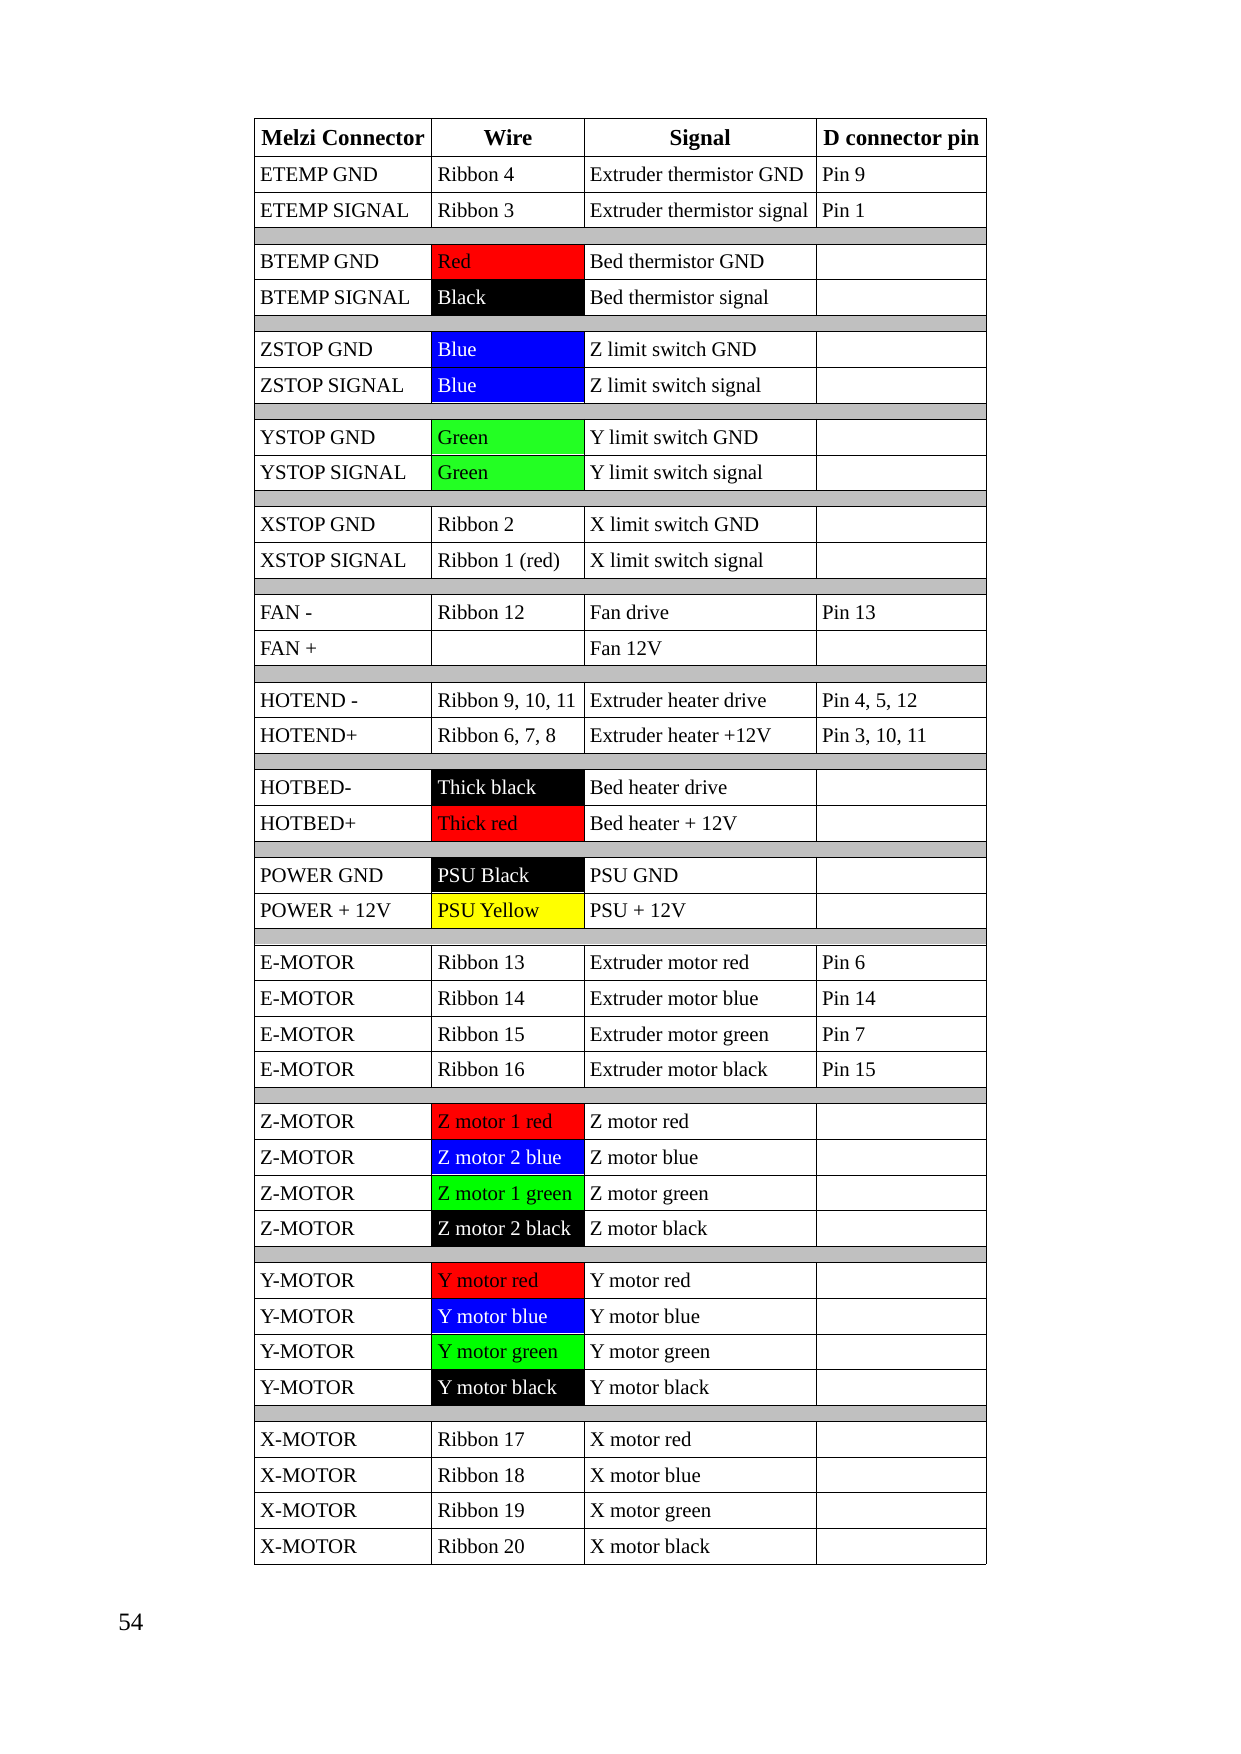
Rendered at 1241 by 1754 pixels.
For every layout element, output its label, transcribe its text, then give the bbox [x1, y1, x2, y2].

table_cell Ribbon 2 [432, 507, 584, 542]
table_cell X motor black [585, 1529, 816, 1563]
table_cell [817, 1211, 986, 1246]
table_cell Pin 7 [817, 1017, 986, 1051]
table_cell X-MOTOR [255, 1422, 431, 1457]
table_cell Y motor black [585, 1370, 816, 1405]
table_cell Y motor red [585, 1263, 816, 1298]
table_cell ETEMP SIGNAL [255, 193, 431, 227]
table_cell X-MOTOR [255, 1458, 431, 1492]
table_cell Y motor black [432, 1370, 584, 1405]
table_cell Extruder motor red [585, 946, 816, 980]
table_cell Extruder heater drive [585, 683, 816, 717]
table_cell Fan drive [585, 595, 816, 630]
table_cell [817, 1140, 986, 1174]
table_cell Fan 12V [585, 631, 816, 665]
table_cell Extruder motor green [585, 1017, 816, 1051]
table_cell [817, 1370, 986, 1405]
table_cell Ribbon 9, 10, 11 [432, 683, 584, 717]
table_cell YSTOP GND [255, 420, 431, 454]
table_cell Bed heater + 12V [585, 806, 816, 841]
table_cell Y-MOTOR [255, 1370, 431, 1405]
table_cell Z motor 1 green [432, 1176, 584, 1210]
table_cell [817, 420, 986, 454]
table_cell [817, 1104, 986, 1139]
table_cell [817, 1335, 986, 1369]
table_cell Thick red [432, 806, 584, 841]
table_cell Y-MOTOR [255, 1335, 431, 1369]
table_cell PSU Yellow [432, 894, 584, 928]
table_cell Ribbon 15 [432, 1017, 584, 1051]
table_cell [817, 1529, 986, 1563]
table_cell [255, 929, 986, 944]
table_cell [255, 316, 986, 331]
table_cell Z-MOTOR [255, 1104, 431, 1139]
table_cell Extruder thermistor GND [585, 157, 816, 192]
table_cell Z limit switch signal [585, 368, 816, 402]
table_cell [817, 1176, 986, 1210]
table_cell Y motor red [432, 1263, 584, 1298]
table_cell X motor green [585, 1493, 816, 1528]
table_cell Y motor green [585, 1335, 816, 1369]
table_cell Ribbon 4 [432, 157, 584, 192]
table_cell Ribbon 19 [432, 1493, 584, 1528]
table_cell Ribbon 1 (red) [432, 543, 584, 578]
table_cell Ribbon 18 [432, 1458, 584, 1492]
table_cell Y motor blue [585, 1299, 816, 1333]
table_cell YSTOP SIGNAL [255, 456, 431, 490]
table_cell Y-MOTOR [255, 1299, 431, 1333]
table_cell [255, 754, 986, 769]
table_cell Extruder motor black [585, 1052, 816, 1087]
table_cell [255, 666, 986, 682]
table_header Signal [585, 119, 816, 156]
table_cell HOTBED+ [255, 806, 431, 841]
table_cell Ribbon 14 [432, 981, 584, 1016]
table_cell [255, 842, 986, 857]
table_cell Ribbon 3 [432, 193, 584, 227]
table_cell X limit switch signal [585, 543, 816, 578]
table_cell X motor blue [585, 1458, 816, 1492]
table_cell Pin 6 [817, 946, 986, 980]
table_cell [817, 543, 986, 578]
table_cell XSTOP GND [255, 507, 431, 542]
table_cell Ribbon 13 [432, 946, 584, 980]
table_cell ETEMP GND [255, 157, 431, 192]
table_header D connector pin [817, 119, 986, 156]
table_cell Bed thermistor signal [585, 280, 816, 315]
table_cell Ribbon 16 [432, 1052, 584, 1087]
table_cell [817, 858, 986, 892]
table_cell XSTOP SIGNAL [255, 543, 431, 578]
table_cell Extruder thermistor signal [585, 193, 816, 227]
table_cell Ribbon 17 [432, 1422, 584, 1457]
table_cell Extruder heater +12V [585, 718, 816, 753]
table_cell BTEMP SIGNAL [255, 280, 431, 315]
table_cell [255, 404, 986, 419]
table_cell [255, 1247, 986, 1262]
table_cell FAN + [255, 631, 431, 665]
table_cell [817, 245, 986, 279]
table_cell Thick black [432, 770, 584, 805]
table_cell Y motor green [432, 1335, 584, 1369]
table_cell Z motor 2 blue [432, 1140, 584, 1174]
table_cell Pin 4, 5, 12 [817, 683, 986, 717]
table_cell E-MOTOR [255, 1017, 431, 1051]
table_cell Pin 9 [817, 157, 986, 192]
table_cell PSU + 12V [585, 894, 816, 928]
table_cell [817, 1458, 986, 1492]
table_cell X-MOTOR [255, 1529, 431, 1563]
table_cell [255, 1406, 986, 1421]
table_cell X motor red [585, 1422, 816, 1457]
table_cell POWER + 12V [255, 894, 431, 928]
table_cell Z-MOTOR [255, 1176, 431, 1210]
table_cell [817, 280, 986, 315]
table_cell E-MOTOR [255, 1052, 431, 1087]
table_cell E-MOTOR [255, 946, 431, 980]
table_cell Z motor blue [585, 1140, 816, 1174]
table_cell Ribbon 6, 7, 8 [432, 718, 584, 753]
table_cell Black [432, 280, 584, 315]
table_cell PSU Black [432, 858, 584, 892]
table_cell Z motor green [585, 1176, 816, 1210]
table_cell Pin 1 [817, 193, 986, 227]
table_cell POWER GND [255, 858, 431, 892]
table_cell [432, 631, 584, 665]
table_cell Y limit switch GND [585, 420, 816, 454]
table_cell [817, 1263, 986, 1298]
table_cell X limit switch GND [585, 507, 816, 542]
table_cell Red [432, 245, 584, 279]
table_header Wire [432, 119, 584, 156]
table_cell [817, 456, 986, 490]
table_header Melzi Connector [255, 119, 431, 156]
table_cell [817, 1493, 986, 1528]
table_cell Blue [432, 368, 584, 402]
table_cell Z motor black [585, 1211, 816, 1246]
table_cell HOTBED- [255, 770, 431, 805]
table_cell [817, 332, 986, 367]
table_cell Blue [432, 332, 584, 367]
table_cell [255, 491, 986, 506]
table_cell [255, 1088, 986, 1103]
table_cell HOTEND+ [255, 718, 431, 753]
table_cell Y motor blue [432, 1299, 584, 1333]
table_cell Y limit switch signal [585, 456, 816, 490]
table_cell [817, 368, 986, 402]
table_cell Pin 14 [817, 981, 986, 1016]
table_cell FAN - [255, 595, 431, 630]
table_cell [817, 770, 986, 805]
table_cell X-MOTOR [255, 1493, 431, 1528]
table_cell ZSTOP GND [255, 332, 431, 367]
table_cell Bed thermistor GND [585, 245, 816, 279]
table_cell [255, 228, 986, 244]
table_cell Ribbon 20 [432, 1529, 584, 1563]
table_cell BTEMP GND [255, 245, 431, 279]
table_cell [817, 507, 986, 542]
table_cell PSU GND [585, 858, 816, 892]
table_cell Extruder motor blue [585, 981, 816, 1016]
table_cell Z limit switch GND [585, 332, 816, 367]
table_cell Green [432, 456, 584, 490]
table_cell Z-MOTOR [255, 1140, 431, 1174]
table_cell [817, 894, 986, 928]
table_cell E-MOTOR [255, 981, 431, 1016]
table_cell [817, 631, 986, 665]
table_cell Z motor red [585, 1104, 816, 1139]
table_cell Z motor 1 red [432, 1104, 584, 1139]
table_cell Y-MOTOR [255, 1263, 431, 1298]
table_cell Pin 15 [817, 1052, 986, 1087]
table_cell [255, 579, 986, 594]
table_cell Z motor 2 black [432, 1211, 584, 1246]
table_cell Pin 3, 10, 11 [817, 718, 986, 753]
table_cell [817, 1299, 986, 1333]
table_cell HOTEND - [255, 683, 431, 717]
table_cell [817, 1422, 986, 1457]
table_cell Z-MOTOR [255, 1211, 431, 1246]
table_cell Ribbon 12 [432, 595, 584, 630]
table_cell ZSTOP SIGNAL [255, 368, 431, 402]
table_cell Bed heater drive [585, 770, 816, 805]
table_cell Pin 13 [817, 595, 986, 630]
table_cell [817, 806, 986, 841]
table_cell Green [432, 420, 584, 454]
